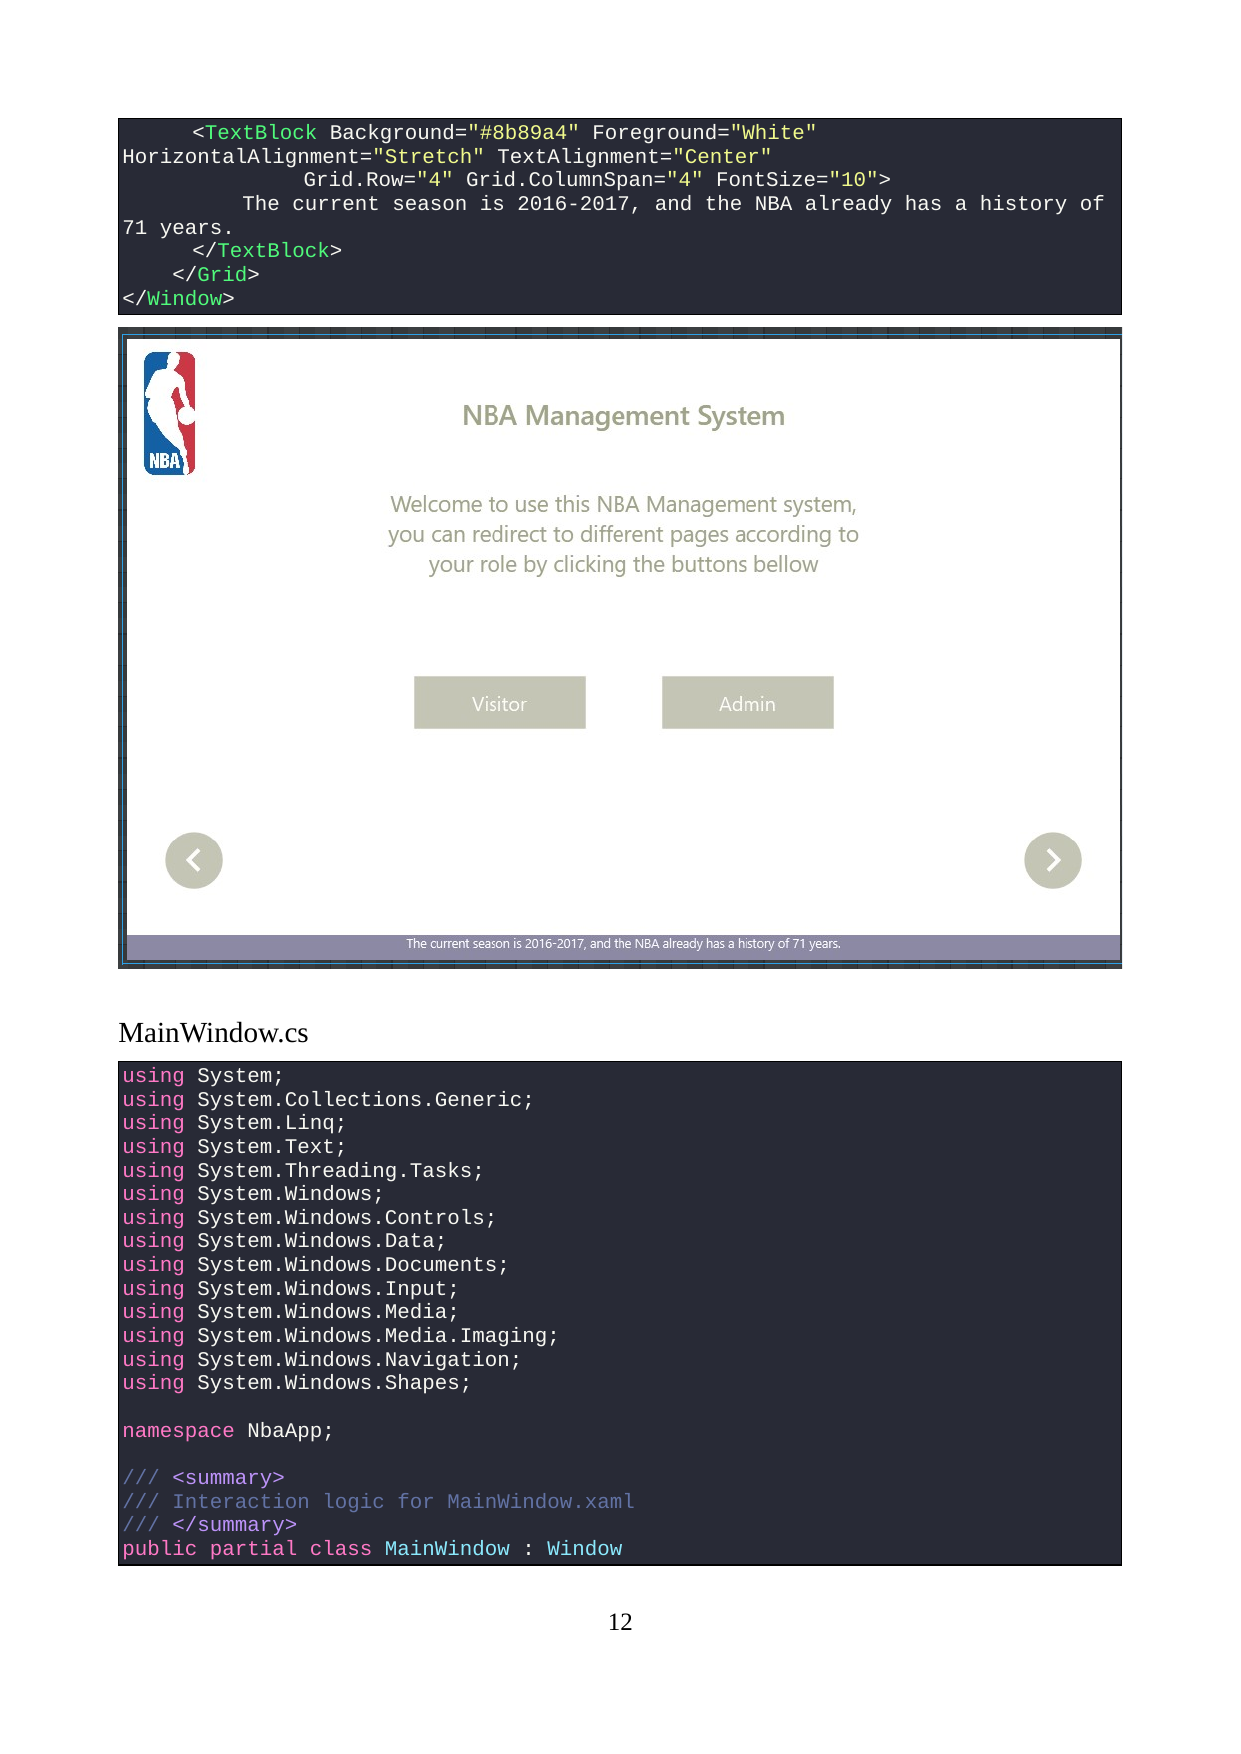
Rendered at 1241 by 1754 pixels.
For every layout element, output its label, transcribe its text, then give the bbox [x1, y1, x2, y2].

text using System.Windows.Input; [119, 1274, 1121, 1297]
text /// </summary> [119, 1510, 1121, 1534]
text /// <summary> [119, 1463, 1121, 1487]
text using System.Windows.Media.Imaging; [119, 1321, 1121, 1345]
text Grid.Row="4" Grid.ColumnSpan="4" FontSize="10"> [119, 165, 1121, 189]
text using System.Collections.Generic; [119, 1085, 1121, 1108]
text using System.Windows; [119, 1179, 1121, 1203]
text using System.Threading.Tasks; [119, 1156, 1121, 1179]
text using System.Text; [119, 1132, 1121, 1156]
text MainWindow.cs [118, 1015, 1122, 1048]
text using System.Linq; [119, 1108, 1121, 1132]
text /// Interaction logic for MainWindow.xaml [119, 1487, 1121, 1510]
text using System.Windows.Data; [119, 1227, 1121, 1250]
text using System; [119, 1062, 1121, 1085]
text using System.Windows.Navigation; [119, 1345, 1121, 1368]
text The current season is 2016-2017, and the NBA already has a history of 71 years. [119, 189, 1121, 236]
text </TextBlock> [119, 236, 1121, 260]
text </Grid> [119, 260, 1121, 284]
text public partial class MainWindow : Window [119, 1534, 1121, 1564]
text using System.Windows.Media; [119, 1297, 1121, 1321]
text <TextBlock Background="#8b89a4" Foreground="White" HorizontalAlignment="Stretch" TextAlignment="Center" [119, 119, 1121, 165]
text using System.Windows.Controls; [119, 1203, 1121, 1227]
text using System.Windows.Shapes; [119, 1368, 1121, 1392]
text namespace NbaApp; [119, 1416, 1121, 1439]
picture [118, 327, 1123, 969]
text </Window> [119, 284, 1121, 314]
text using System.Windows.Documents; [119, 1250, 1121, 1274]
